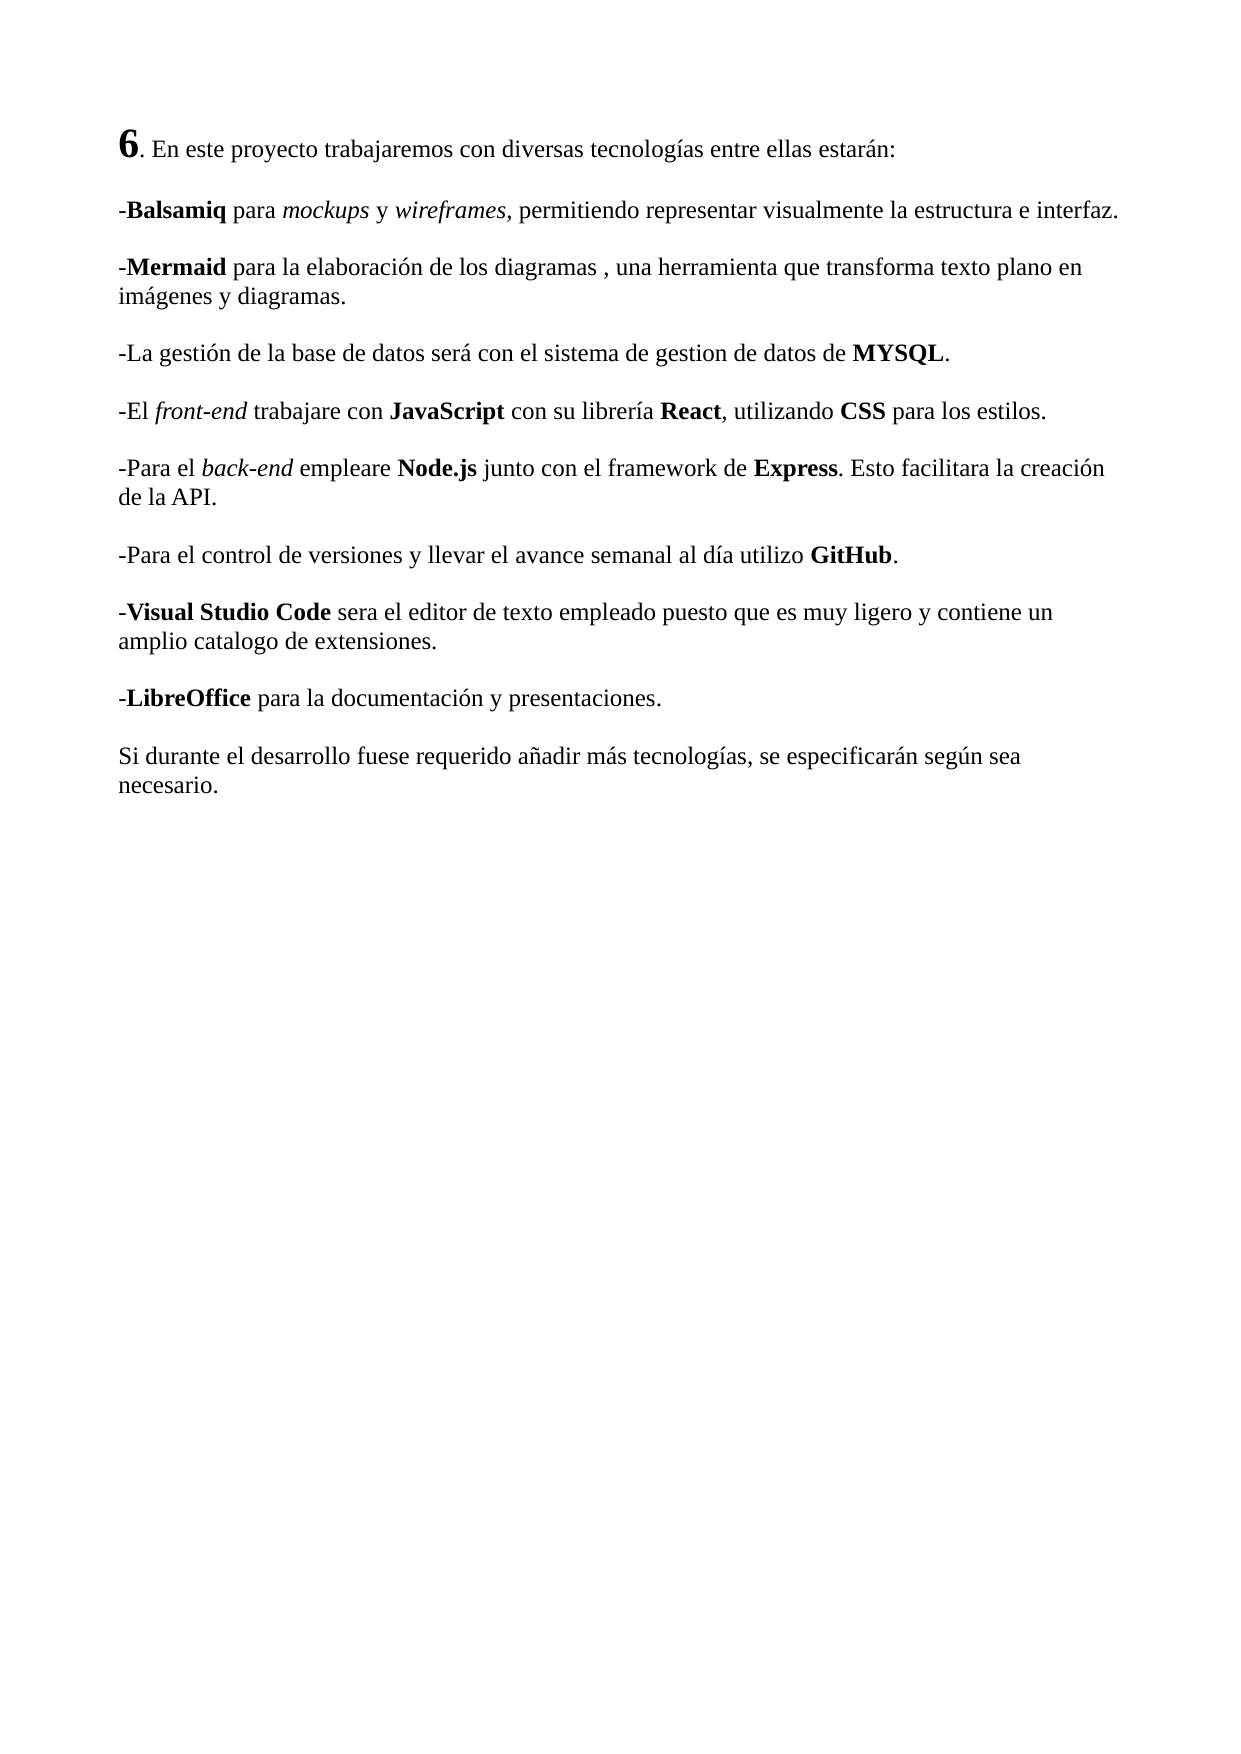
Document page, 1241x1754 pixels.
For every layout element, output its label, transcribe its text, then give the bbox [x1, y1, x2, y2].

text -Para el control de versiones y llevar el avance semanal al día utilizo GitHub. [118, 540, 1122, 568]
text -La gestión de la base de datos será con el sistema de gestion de datos de MYSQL. [118, 338, 1122, 367]
text Si durante el desarrollo fuese requerido añadir más tecnologías, se especificarán según sea necesario. [118, 741, 1122, 798]
text -LibreOffice para la documentación y presentaciones. [118, 683, 1122, 712]
text -Visual Studio Code sera el editor de texto empleado puesto que es muy ligero y contiene un amplio catalogo de extensiones. [118, 597, 1122, 655]
text -El front-end trabajare con JavaScript con su librería React, utilizando CSS para los estilos. [118, 396, 1122, 425]
text -Balsamiq para mockups y wireframes, permitiendo representar visualmente la estructura e interfaz. [118, 195, 1122, 223]
text 6. En este proyecto trabajaremos con diversas tecnologías entre ellas estarán: [118, 118, 1122, 166]
text -Mermaid para la elaboración de los diagramas , una herramienta que transforma texto plano en imágenes y diagramas. [118, 252, 1122, 310]
text -Para el back-end empleare Node.js junto con el framework de Express. Esto facilitara la creación de la API. [118, 453, 1122, 511]
